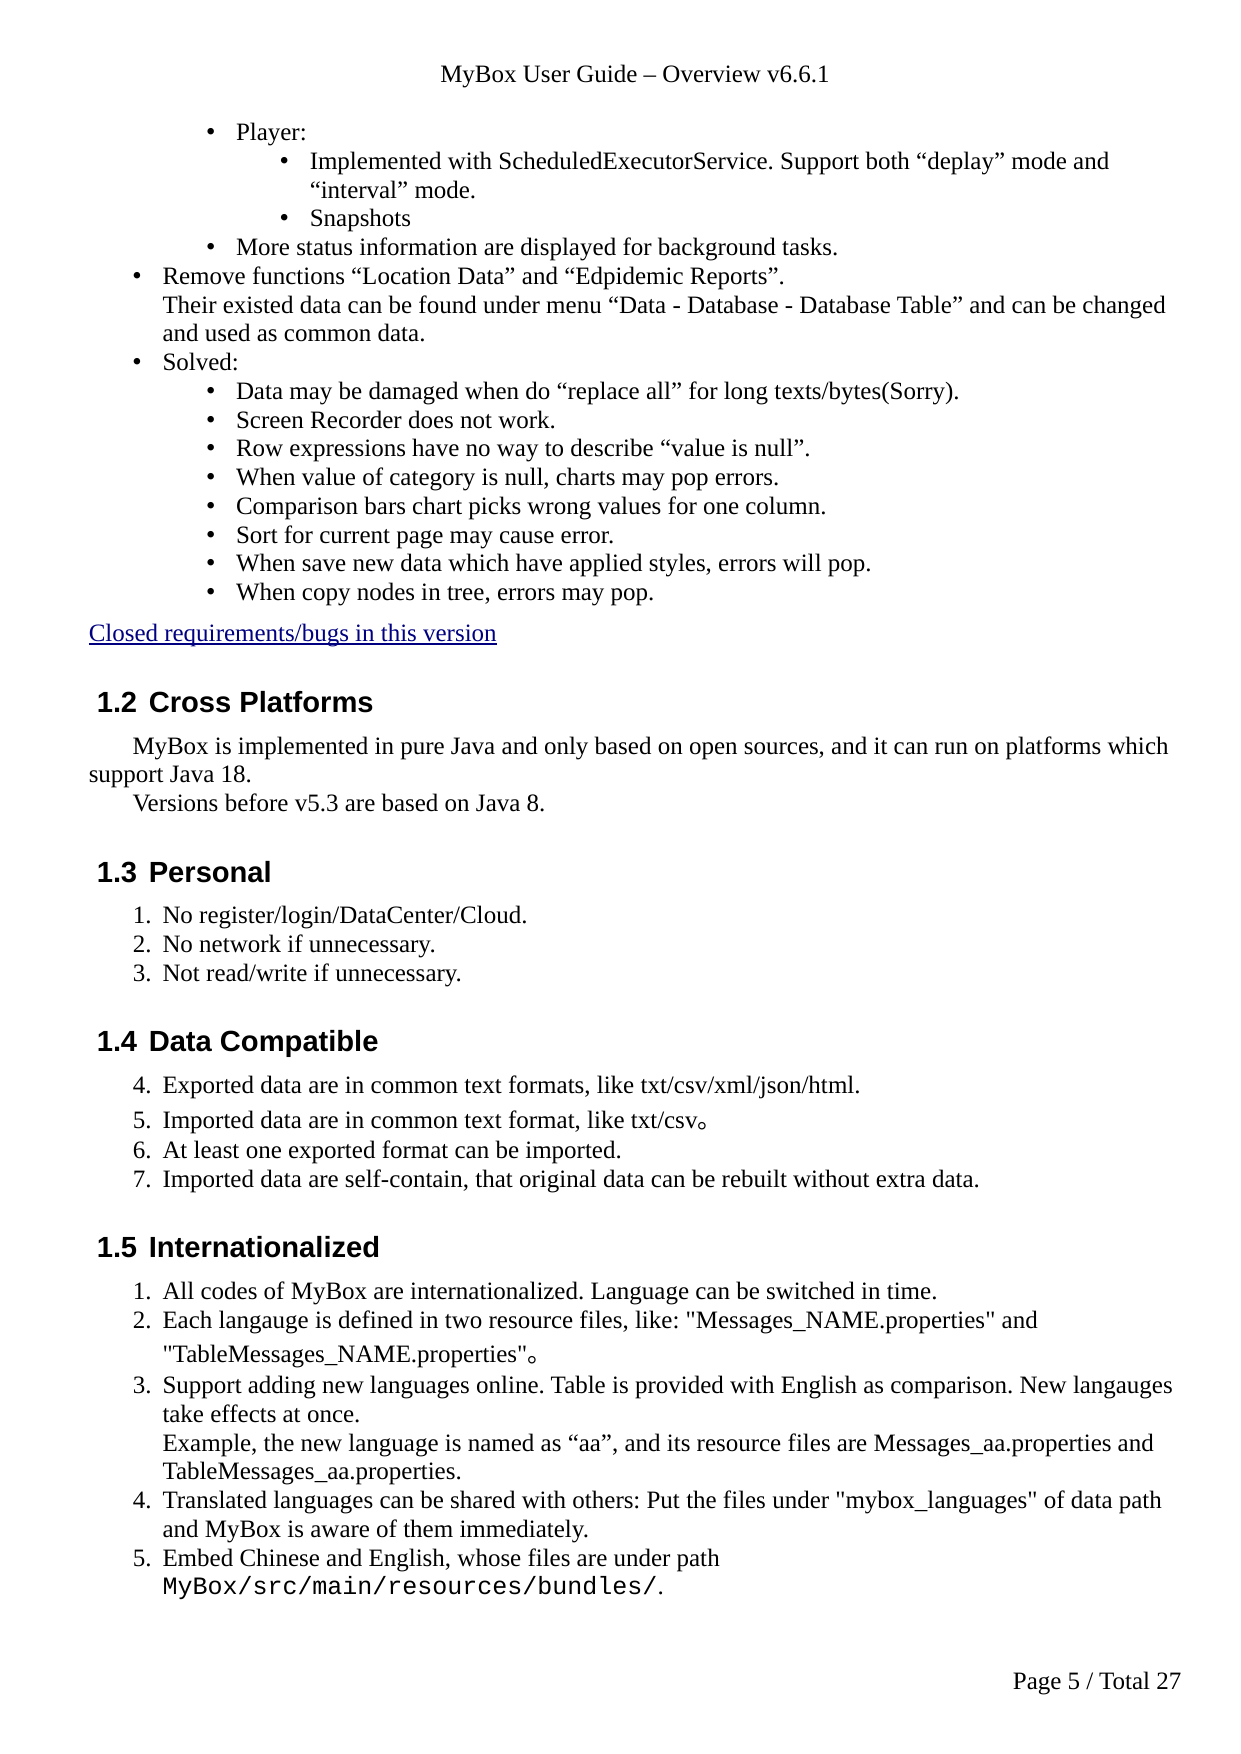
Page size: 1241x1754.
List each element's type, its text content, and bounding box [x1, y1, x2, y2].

list Not read/write if unnecessary. [133, 958, 1181, 987]
list Comparison bars chart picks wrong values for one column. [206, 491, 1181, 520]
text MyBox is implemented in pure Java and only based on open sources, and it can run on platforms which support Java 18. Versions before v5.3 are based on Java 8. [88, 731, 1181, 817]
list Solved: [133, 347, 1181, 376]
list Implemented with ScheduledExecutorService. Support both “deplay” mode and “interval” mode. [280, 146, 1181, 203]
list Translated languages can be shared with others: Put the files under "mybox_languages" of data path and MyBox is aware of them immediately. [133, 1485, 1181, 1543]
list More status information are displayed for background tasks. [206, 232, 1181, 261]
list Row expressions have no way to describe “value is null”. [206, 433, 1181, 462]
list Remove functions “Location Data” and “Edpidemic Reports”. Their existed data can be found under menu “Data - Database - Database Table” and can be changed and used as common data. [133, 261, 1181, 347]
list Support adding new languages online. Table is provided with English as comparison. New langauges take effects at once. Example, the new language is named as “aa”, and its resource files are Messages_aa.properties and TableMessages_aa.properties. [133, 1370, 1181, 1485]
subtitle Data Compatible [88, 1024, 1181, 1058]
list No network if unnecessary. [133, 929, 1181, 958]
list Each langauge is defined in two resource files, like: "Messages_NAME.properties" and "TableMessages_NAME.properties"。 [133, 1305, 1181, 1370]
list Sort for current page may cause error. [206, 520, 1181, 548]
list Screen Recorder does not work. [206, 405, 1181, 433]
subtitle Cross Platforms [88, 685, 1181, 718]
list When copy nodes in tree, errors may pop. [206, 577, 1181, 606]
list Player: [206, 117, 1181, 146]
subtitle Personal [88, 854, 1181, 888]
text Closed requirements/bugs in this version [88, 618, 1181, 647]
list Embed Chinese and English, whose files are under path MyBox/src/main/resources/bundles/. [133, 1543, 1181, 1602]
list At least one exported format can be imported. [133, 1135, 1181, 1164]
list Exported data are in common text formats, like txt/csv/xml/json/html. [133, 1070, 1181, 1099]
list No register/login/DataCenter/Cloud. [133, 901, 1181, 929]
list When value of category is null, charts may pop errors. [206, 462, 1181, 491]
list Snapshots [280, 203, 1181, 232]
list When save new data which have applied styles, errors will pop. [206, 548, 1181, 577]
list Data may be damaged when do “replace all” for long texts/bytes(Sorry). [206, 376, 1181, 405]
subtitle Internationalized [88, 1230, 1181, 1264]
list Imported data are in common text format, like txt/csv。 [133, 1099, 1181, 1135]
list Imported data are self-contain, that original data can be rebuilt without extra data. [133, 1164, 1181, 1193]
list All codes of MyBox are internationalized. Language can be switched in time. [133, 1276, 1181, 1305]
